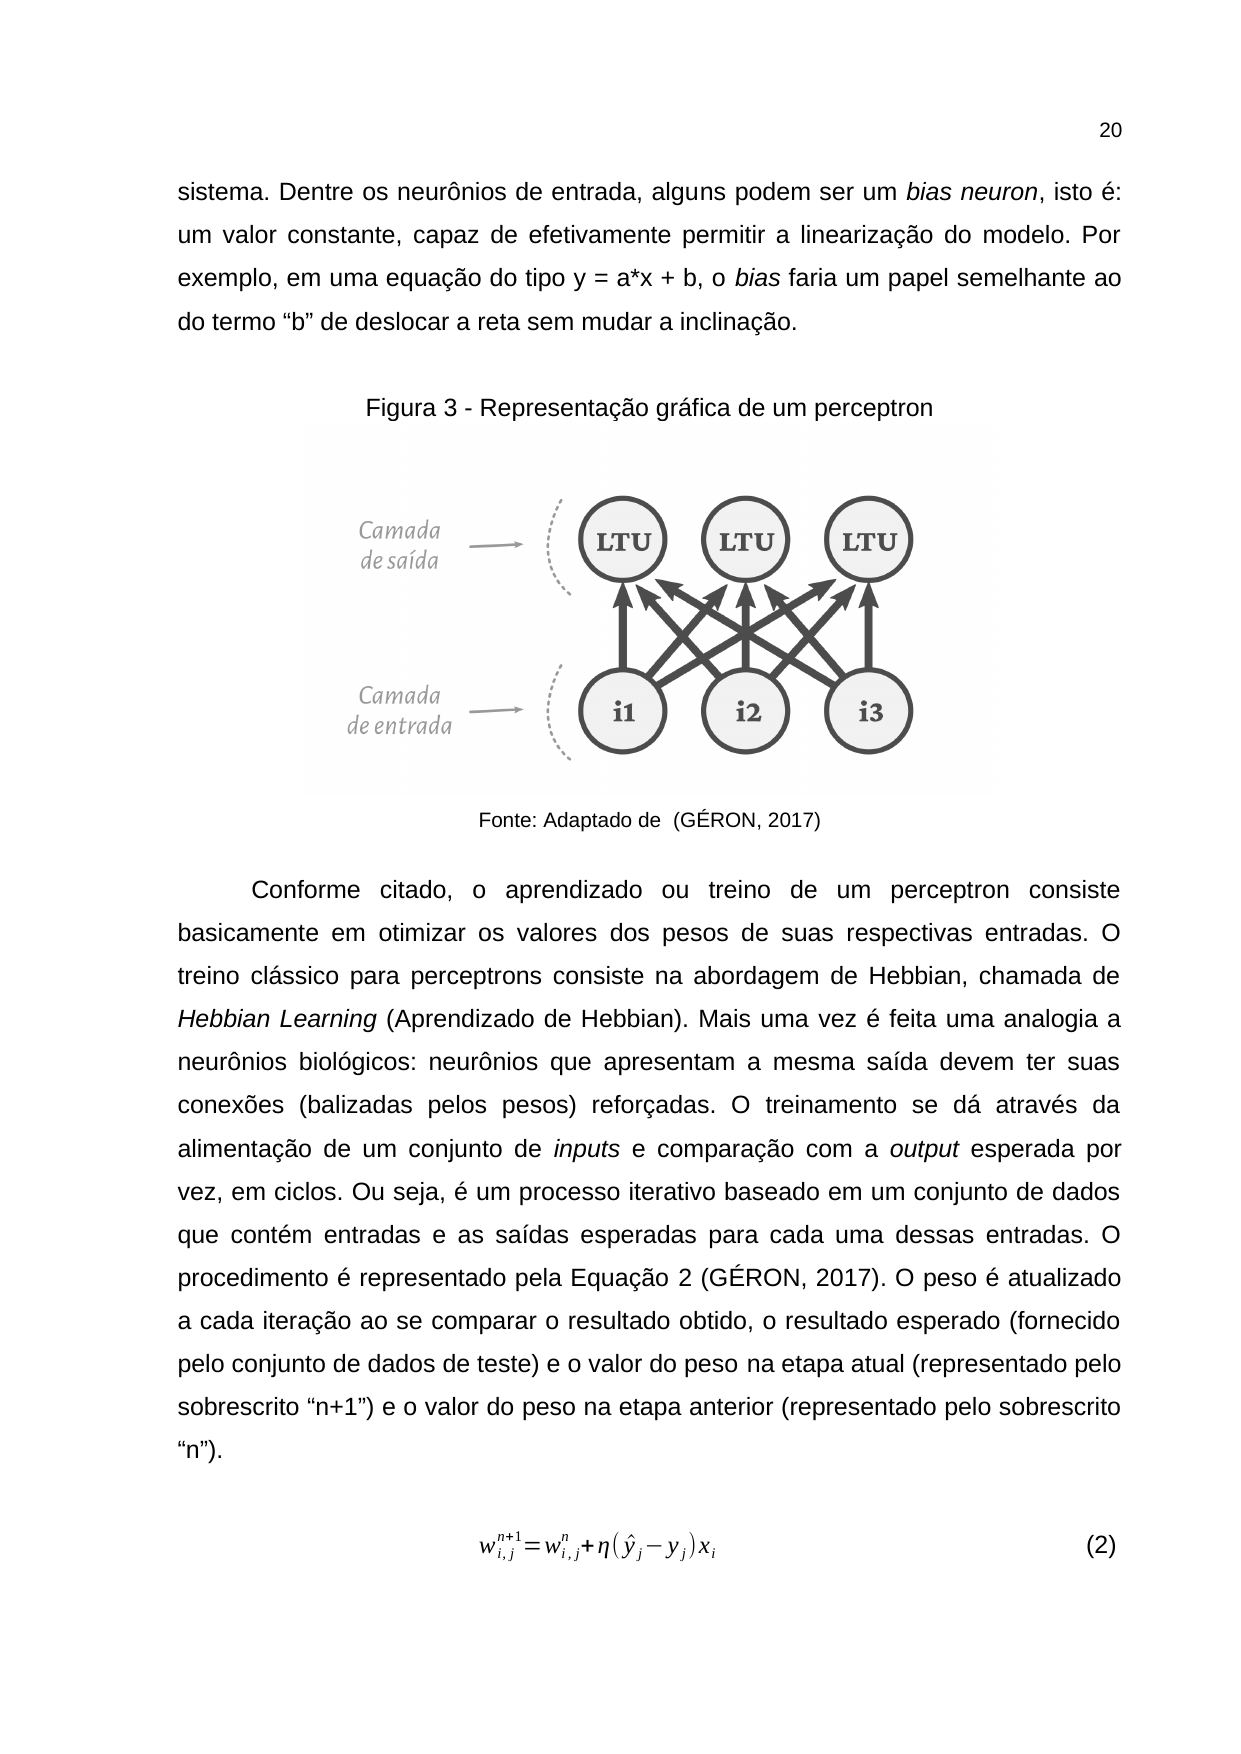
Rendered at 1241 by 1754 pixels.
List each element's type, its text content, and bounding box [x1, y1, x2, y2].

text sistema. Dentre os neurônios de entrada, alguns podem ser um bias neuron, isto é: um valor constante, capaz de efetivamente permitir a linearização do modelo. Por exemplo, em uma equação do tipo y = a*x + b, o bias faria um papel semelhante ao do termo “b” de deslocar a reta sem mudar a inclinação. [177, 177, 1122, 335]
text Conforme citado, o aprendizado ou treino de um perceptron consiste basicamente em otimizar os valores dos pesos de suas respectivas entradas. O treino clássico para perceptrons consiste na abordagem de Hebbian, chamada de Hebbian Learning (Aprendizado de Hebbian). Mais uma vez é feita uma analogia a neurônios biológicos: neurônios que apresentam a mesma saída devem ter suas conexões (balizadas pelos pesos) reforçadas. O treinamento se dá através da alimentação de um conjunto de inputs e comparação com a output esperada por vez, em ciclos. Ou seja, é um processo iterativo baseado em um conjunto de dados que contém entradas e as saídas esperadas para cada uma dessas entradas. O procedimento é representado pela Equação 2 (GÉRON, 2017). O peso é atualizado a cada iteração ao se comparar o resultado obtido, o resultado esperado (fornecido pelo conjunto de dados de teste) e o valor do peso na etapa atual (representado pelo sobrescrito “n+1”) e o valor do peso na etapa anterior (representado pelo sobrescrito “n”). [177, 875, 1122, 1464]
text Figura 3 - Representação gráfica de um perceptron [300, 393, 999, 421]
picture [300, 421, 1000, 796]
table_header [177, 1522, 1017, 1568]
table_header (2) [1017, 1522, 1122, 1568]
text Fonte: Adaptado de (GÉRON, 2017) [177, 393, 1122, 832]
